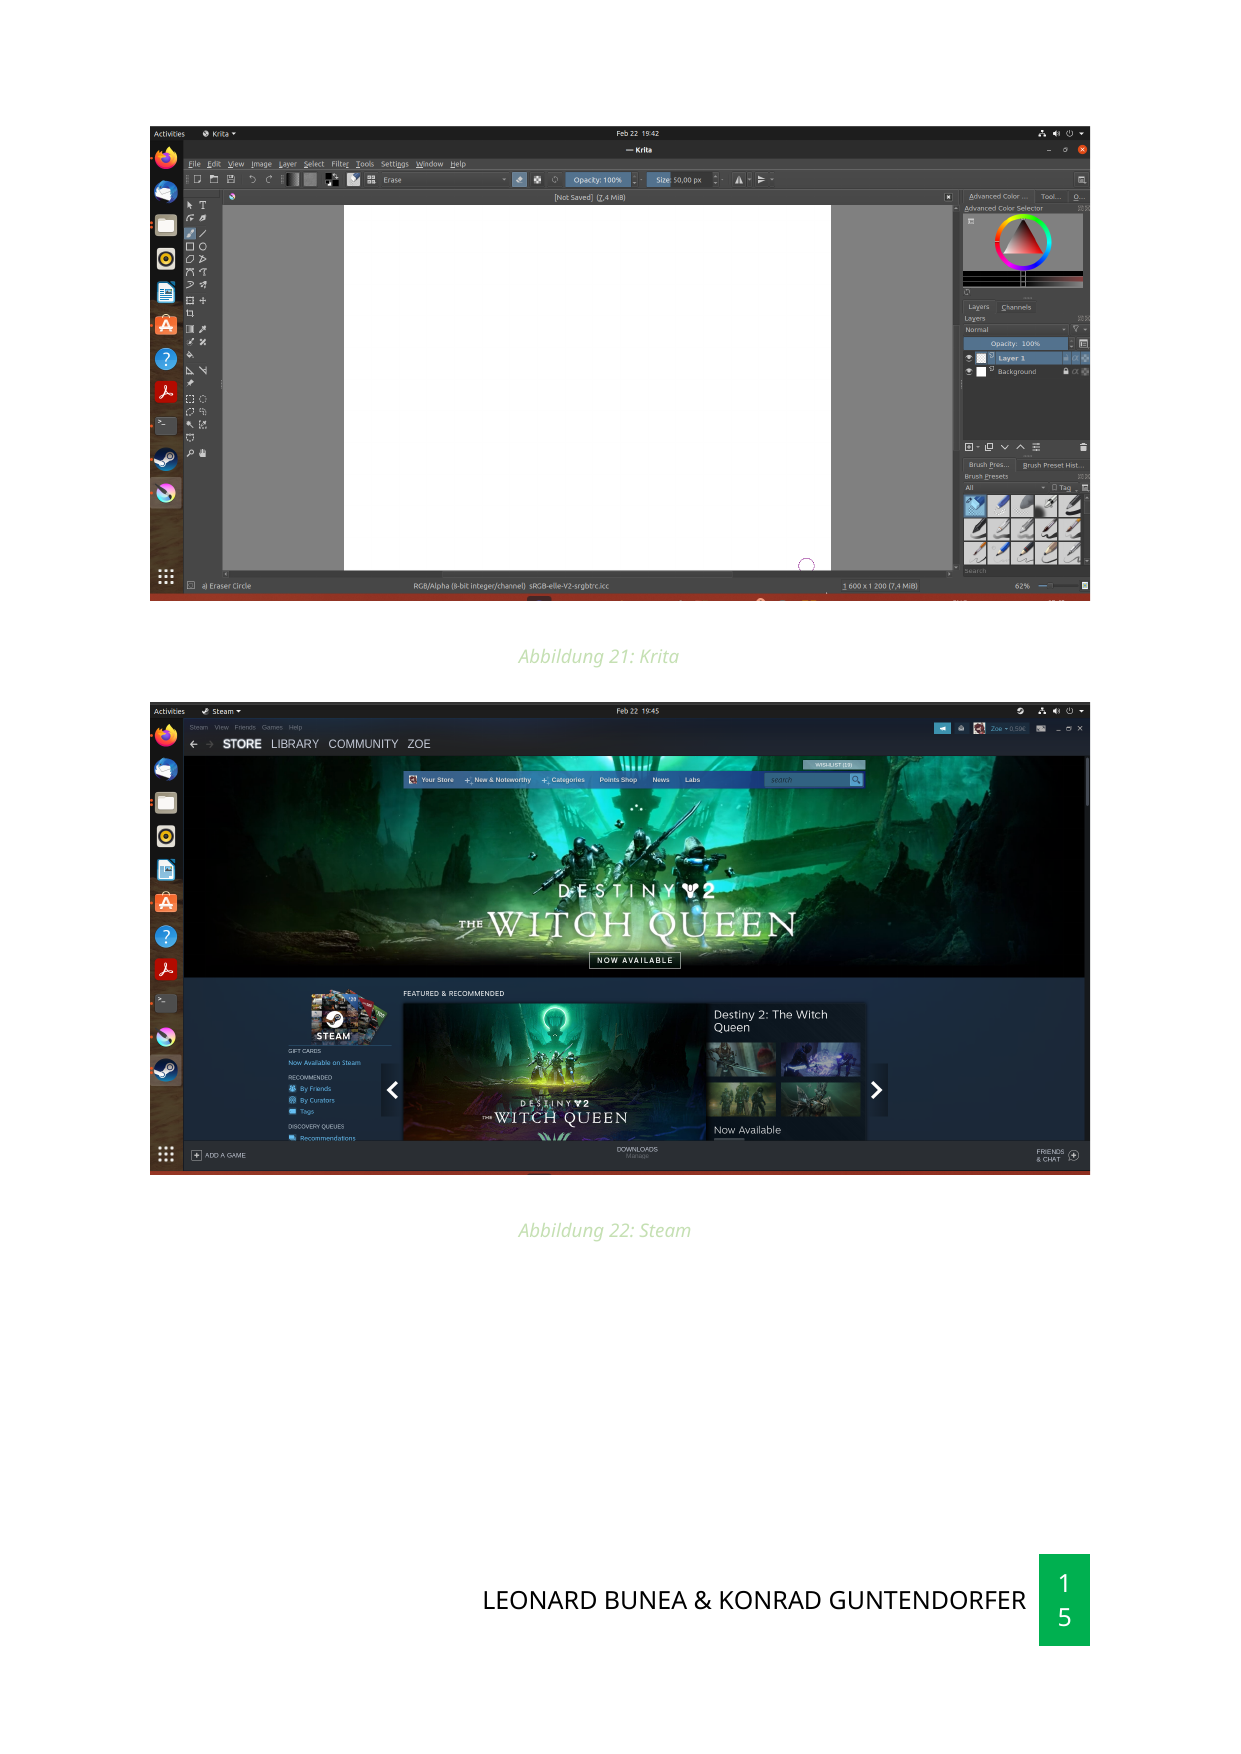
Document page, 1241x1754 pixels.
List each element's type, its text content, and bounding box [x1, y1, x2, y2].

text Abbildung 21: Krita [519, 644, 1090, 669]
text Abbildung 22: Steam [150, 1218, 1090, 1243]
